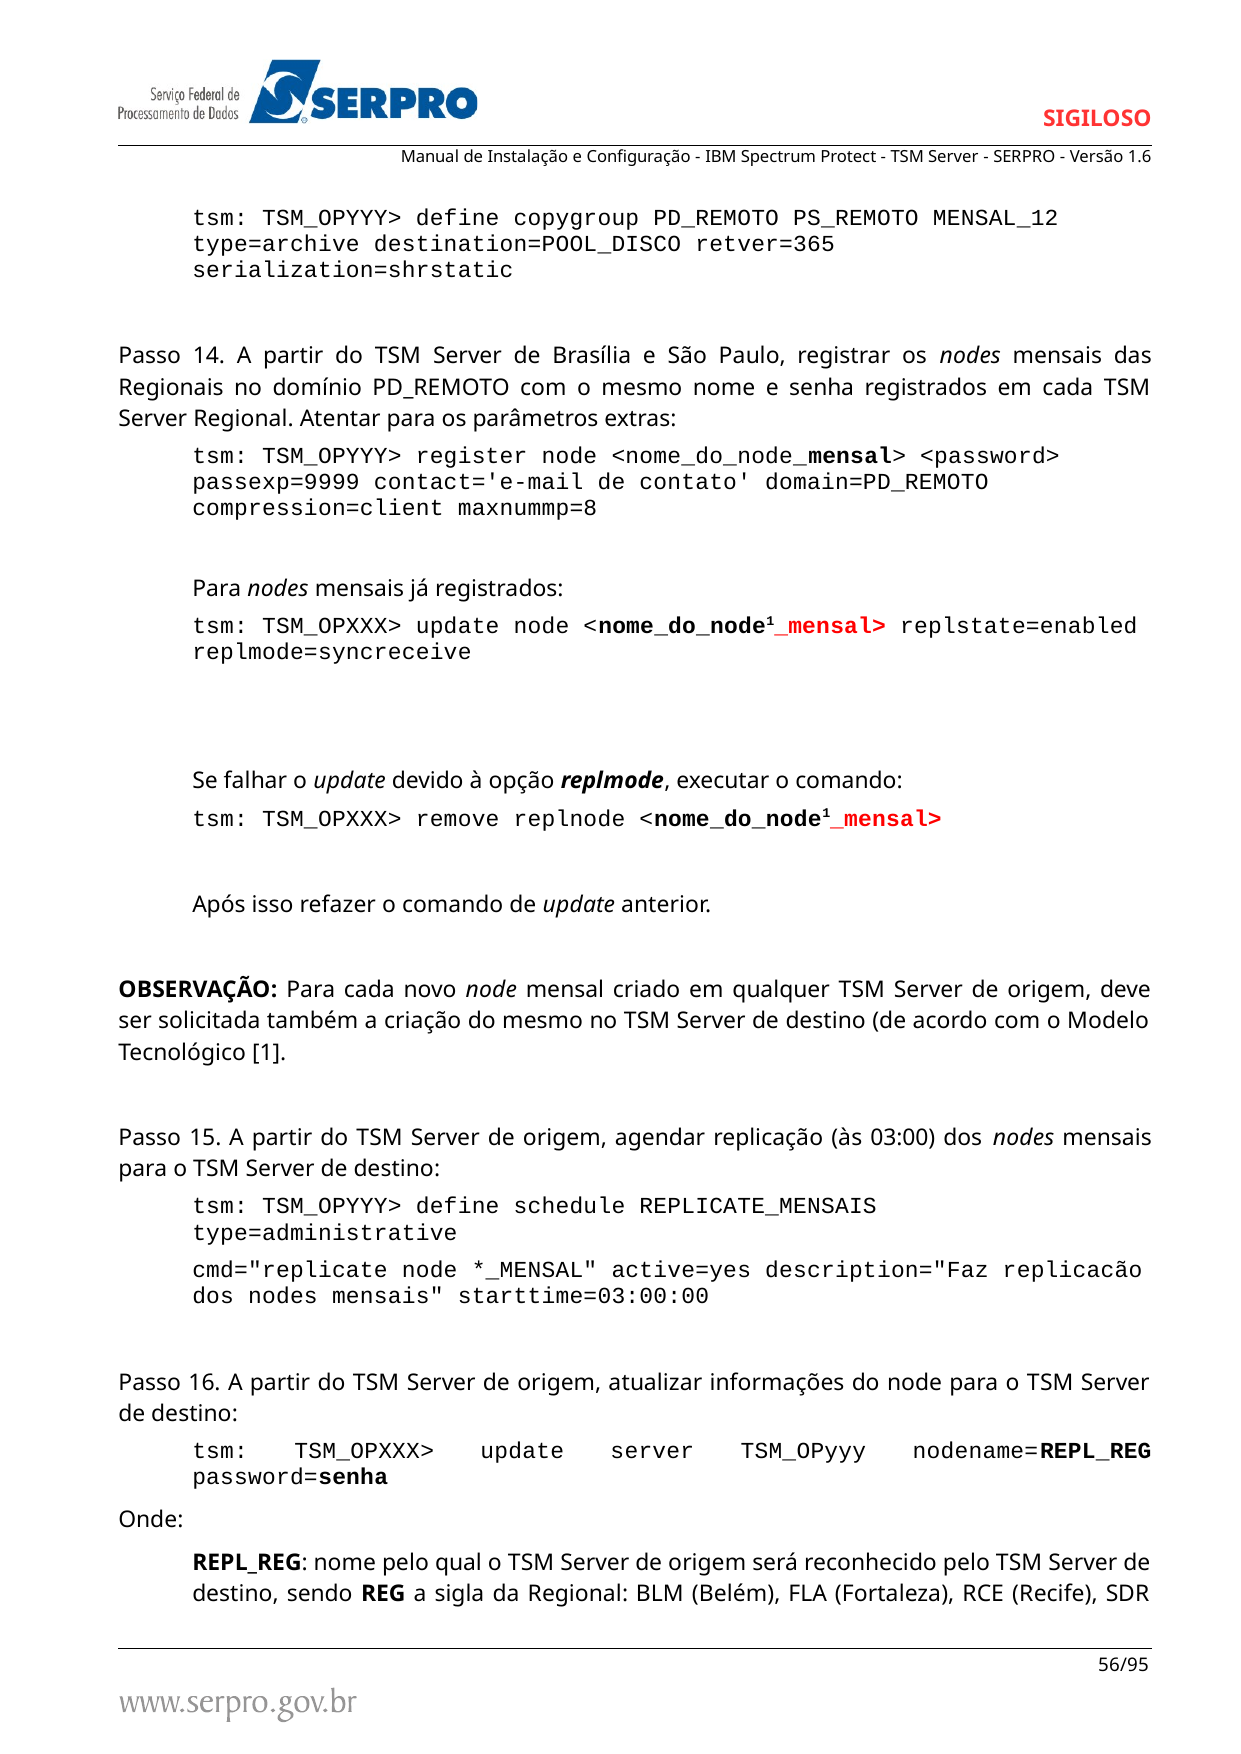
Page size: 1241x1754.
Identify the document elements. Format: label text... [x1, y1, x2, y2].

text REPL_REG: nome pelo qual o TSM Server de origem será reconhecido pelo TSM Server de destino, sendo REG a sigla da Regional: BLM (Belém), FLA (Fortaleza), RCE (Recife), SDR [192, 1546, 1152, 1608]
text Passo 14. A partir do TSM Server de Brasília e São Paulo, registrar os nodes mensais das Regionais no domínio PD_REMOTO com o mesmo nome e senha registrados em cada TSM Server Regional. Atentar para os parâmetros extras: [118, 339, 1152, 432]
text cmd="replicate node *_MENSAL" active=yes description="Faz replicacão dos nodes mensais" starttime=03:00:00 [192, 1259, 1152, 1311]
text tsm: TSM_OPYYY> register node <nome_do_node_mensal> <password> passexp=9999 contact='e-mail de contato' domain=PD_REMOTO compression=client maxnummp=8 [192, 444, 1152, 522]
text tsm: TSM_OPYYY> define schedule REPLICATE_MENSAIS type=administrative [192, 1195, 1152, 1247]
text Passo 15. A partir do TSM Server de origem, agendar replicação (às 03:00) dos nodes mensais para o TSM Server de destino: [118, 1121, 1152, 1183]
text Onde: [118, 1503, 1152, 1534]
text OBSERVAÇÃO: Para cada novo node mensal criado em qualquer TSM Server de origem, deve ser solicitada também a criação do mesmo no TSM Server de destino (de acordo com o Modelo Tecnológico [1]. [118, 973, 1152, 1066]
text Se falhar o update devido à opção replmode, executar o comando: [118, 764, 1152, 795]
text tsm: TSM_OPXXX> update server TSM_OPyyy nodename=REPL_REG password=senha [192, 1439, 1152, 1491]
text tsm: TSM_OPXXX> update node <nome_do_node1_mensal> replstate=enabled replmode=syncreceive [192, 615, 1152, 667]
text tsm: TSM_OPXXX> remove replnode <nome_do_node1_mensal> [118, 807, 1152, 833]
text tsm: TSM_OPYYY> define copygroup PD_REMOTO PS_REMOTO MENSAL_12 type=archive destination=POOL_DISCO retver=365 serialization=shrstatic [192, 207, 1152, 285]
picture [118, 59, 478, 124]
text Para nodes mensais já registrados: [118, 572, 1152, 603]
text Após isso refazer o comando de update anterior. [118, 888, 1152, 919]
text Passo 16. A partir do TSM Server de origem, atualizar informações do node para o TSM Server de destino: [118, 1365, 1152, 1427]
